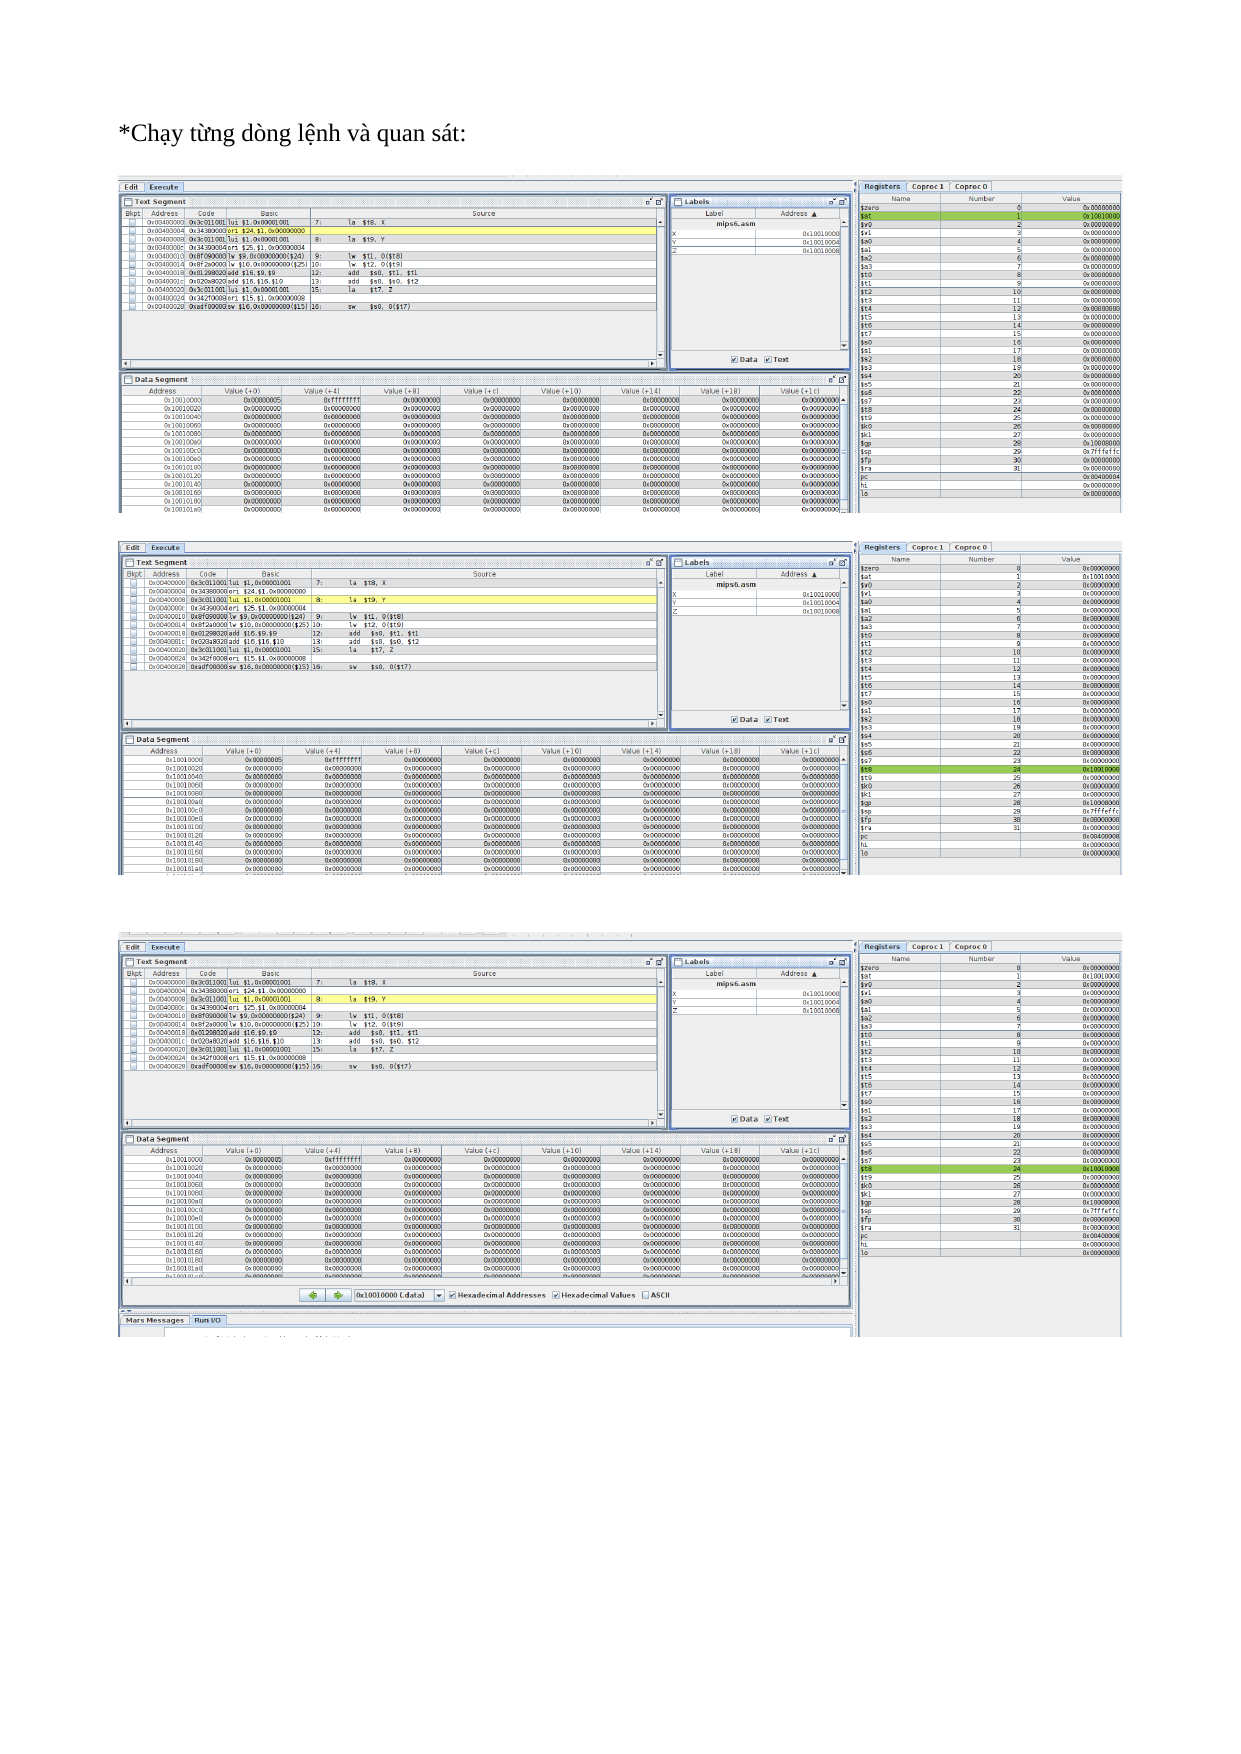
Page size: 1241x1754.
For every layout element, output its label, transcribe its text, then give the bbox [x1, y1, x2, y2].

picture [118, 541, 1123, 875]
picture [118, 932, 1123, 1337]
text *Chạy từng dòng lệnh và quan sát: [118, 118, 1122, 147]
picture [118, 175, 1123, 513]
